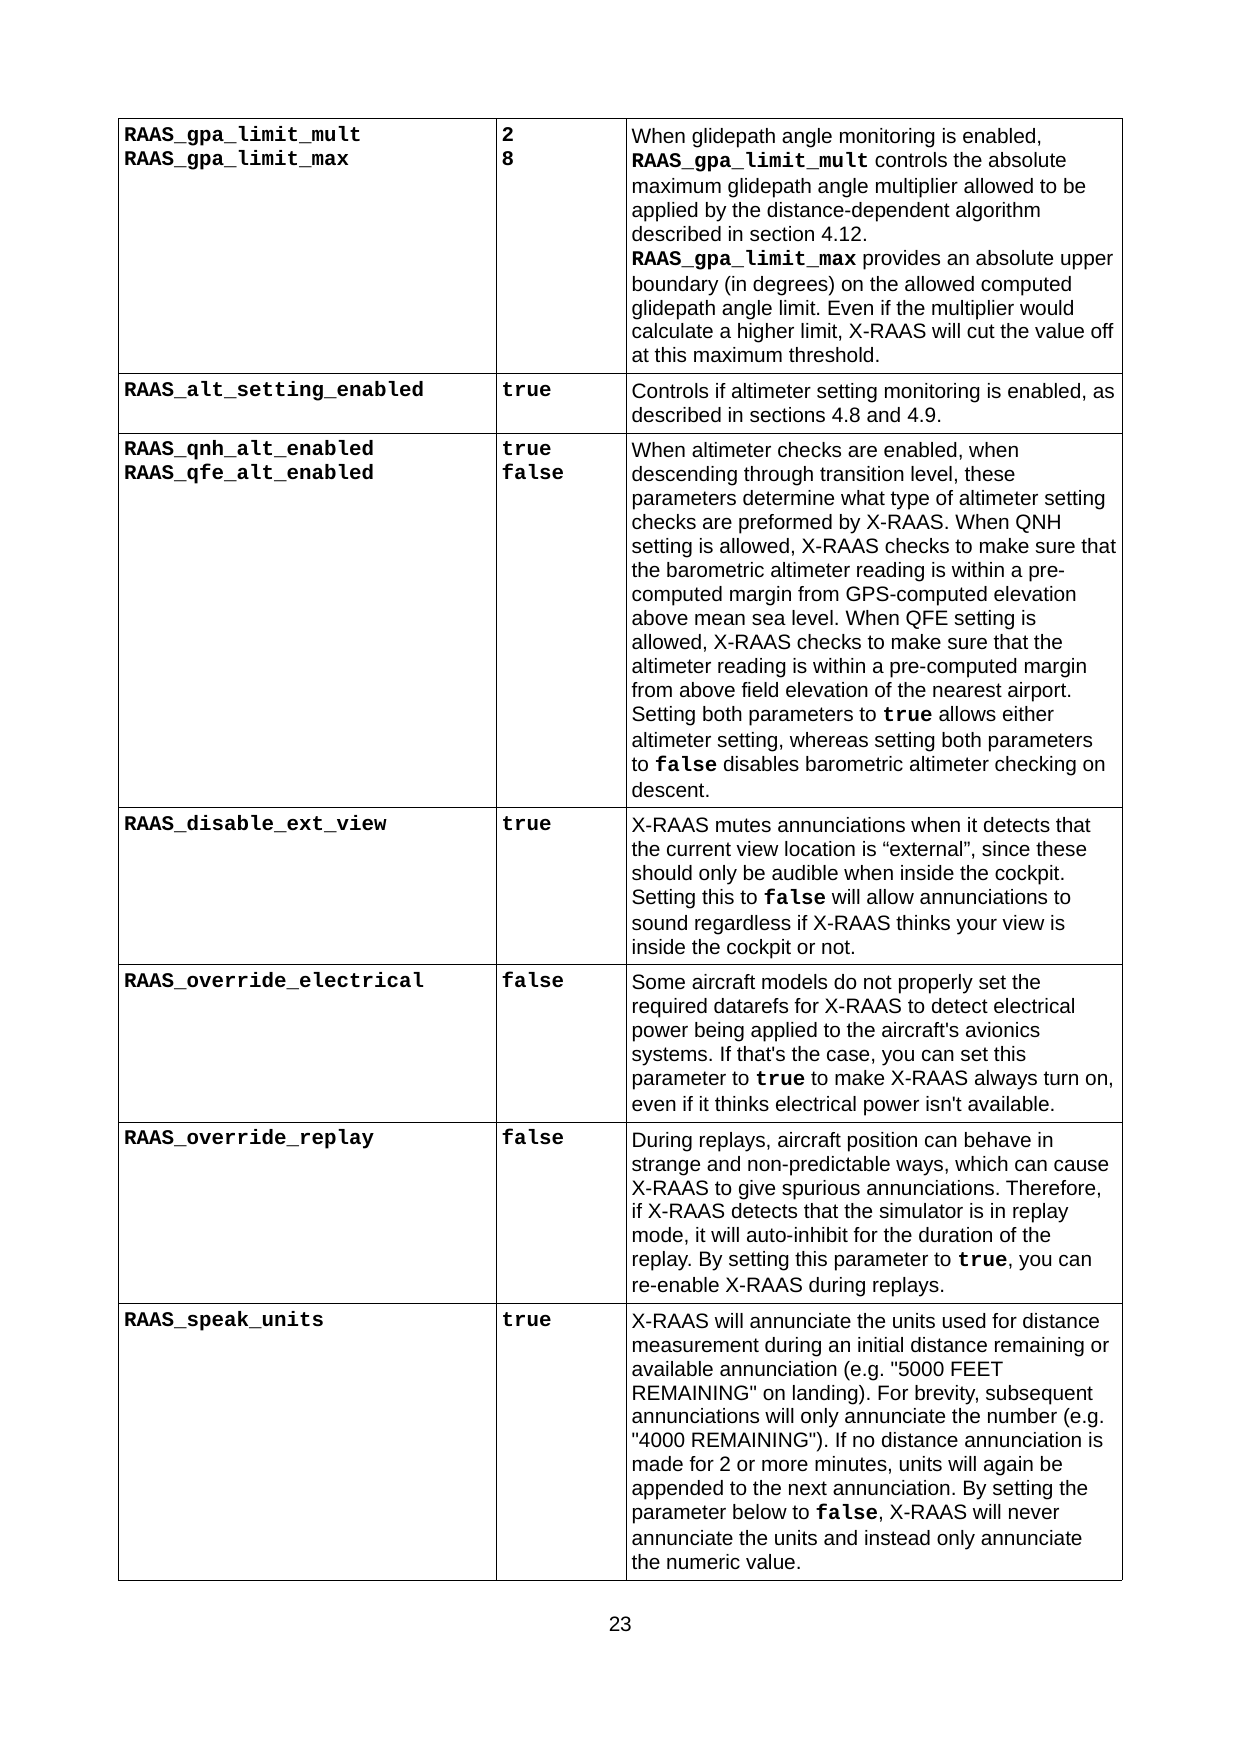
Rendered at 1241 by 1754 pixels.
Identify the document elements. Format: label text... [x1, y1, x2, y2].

table_cell X-RAAS will annunciate the units used for distance measurement during an initial distance remaining or available annunciation (e.g. "5000 FEET REMAINING" on landing). For brevity, subsequent annunciations will only annunciate the number (e.g. "4000 REMAINING"). If no distance annunciation is made for 2 or more minutes, units will again be appended to the next annunciation. By setting the parameter below to false, X-RAAS will never annunciate the units and instead only annunciate the numeric value. [627, 1304, 1122, 1580]
table_cell true [497, 808, 626, 964]
table_cell true [497, 374, 626, 432]
table_cell false [497, 965, 626, 1122]
table_cell RAAS_override_electrical [119, 965, 496, 1122]
table_cell Controls if altimeter setting monitoring is enabled, as described in sections 4.8 and 4.9. [627, 374, 1122, 432]
table_cell false [497, 1123, 626, 1303]
table_cell Some aircraft models do not properly set the required datarefs for X-RAAS to detect electrical power being applied to the aircraft's avionics systems. If that's the case, you can set this parameter to true to make X-RAAS always turn on, even if it thinks electrical power isn't available. [627, 965, 1122, 1122]
table_cell RAAS_speak_units [119, 1304, 496, 1580]
table_cell 2 8 [497, 119, 626, 373]
table_cell RAAS_override_replay [119, 1123, 496, 1303]
table_cell RAAS_disable_ext_view [119, 808, 496, 964]
table_cell true [497, 1304, 626, 1580]
table_cell RAAS_qnh_alt_enabled RAAS_qfe_alt_enabled [119, 434, 496, 807]
table_cell When altimeter checks are enabled, when descending through transition level, these parameters determine what type of altimeter setting checks are preformed by X-RAAS. When QNH setting is allowed, X-RAAS checks to make sure that the barometric altimeter reading is within a pre-computed margin from GPS-computed elevation above mean sea level. When QFE setting is allowed, X-RAAS checks to make sure that the altimeter reading is within a pre-computed margin from above field elevation of the nearest airport. Setting both parameters to true allows either altimeter setting, whereas setting both parameters to false disables barometric altimeter checking on descent. [627, 434, 1122, 807]
table_cell RAAS_alt_setting_enabled [119, 374, 496, 432]
table_cell During replays, aircraft position can behave in strange and non-predictable ways, which can cause X-RAAS to give spurious annunciations. Therefore, if X-RAAS detects that the simulator is in replay mode, it will auto-inhibit for the duration of the replay. By setting this parameter to true, you can re-enable X-RAAS during replays. [627, 1123, 1122, 1303]
table_cell X-RAAS mutes annunciations when it detects that the current view location is “external”, since these should only be audible when inside the cockpit. Setting this to false will allow annunciations to sound regardless if X-RAAS thinks your view is inside the cockpit or not. [627, 808, 1122, 964]
table_cell RAAS_gpa_limit_mult RAAS_gpa_limit_max [119, 119, 496, 373]
table_cell true false [497, 434, 626, 807]
table_cell When glidepath angle monitoring is enabled, RAAS_gpa_limit_mult controls the absolute maximum glidepath angle multiplier allowed to be applied by the distance-dependent algorithm described in section 4.12. RAAS_gpa_limit_max provides an absolute upper boundary (in degrees) on the allowed computed glidepath angle limit. Even if the multiplier would calculate a higher limit, X-RAAS will cut the value off at this maximum threshold. [627, 119, 1122, 373]
